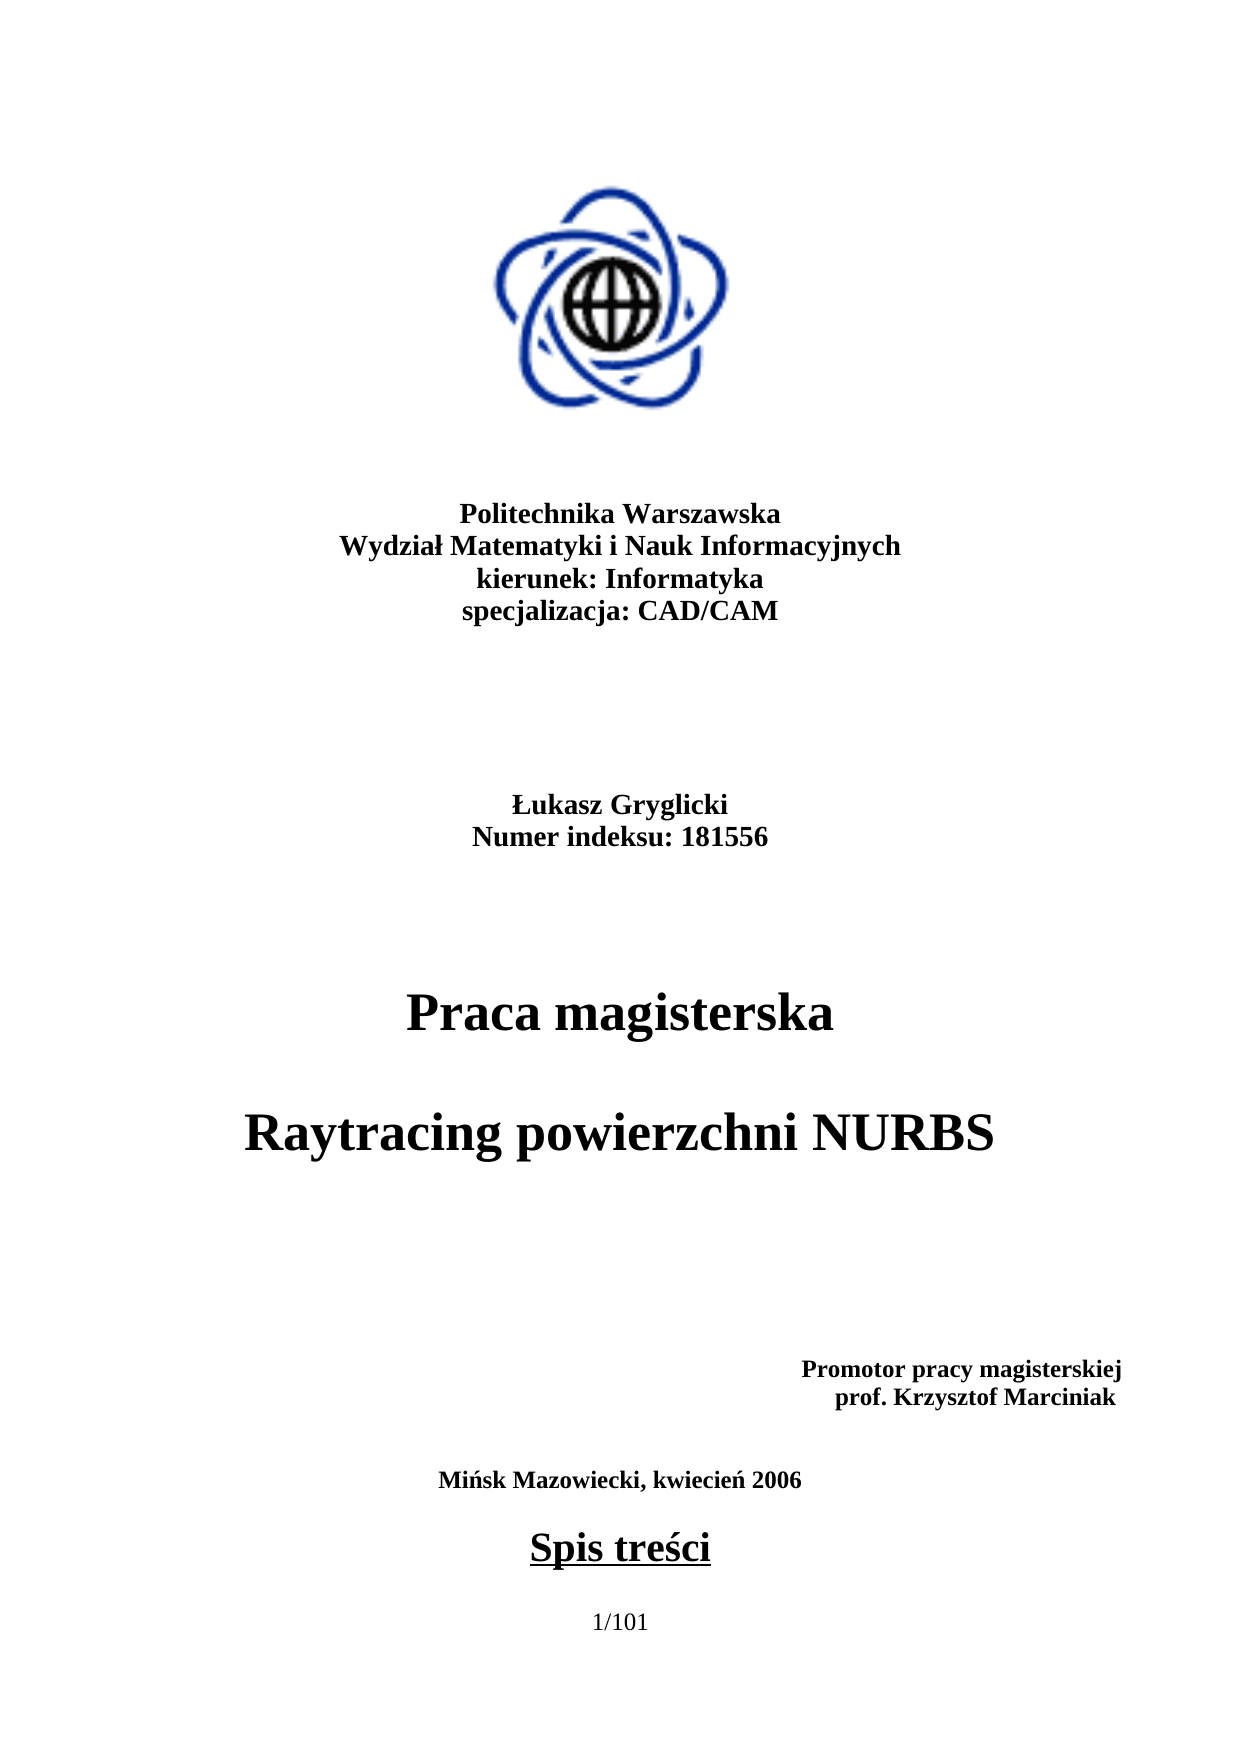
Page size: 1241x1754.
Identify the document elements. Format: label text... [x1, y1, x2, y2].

text Politechnika Warszawska [118, 497, 1122, 530]
picture [466, 157, 752, 432]
text Łukasz Gryglicki [118, 788, 1122, 820]
text Wydział Matematyki i Nauk Informacyjnych [118, 530, 1122, 562]
text Numer indeksu: 181556 [118, 820, 1122, 853]
text Raytracing powierzchni NURBS [118, 1102, 1122, 1162]
text Mińsk Mazowiecki, kwiecień 2006 [118, 1466, 1122, 1494]
text Promotor pracy magisterskiej [118, 1356, 1122, 1383]
text specjalizacja: CAD/CAM [118, 594, 1122, 627]
text kierunek: Informatyka [118, 562, 1122, 594]
text Spis treści [118, 1524, 1122, 1570]
text Praca magisterska [118, 982, 1122, 1042]
text prof. Krzysztof Marciniak [118, 1383, 1122, 1411]
